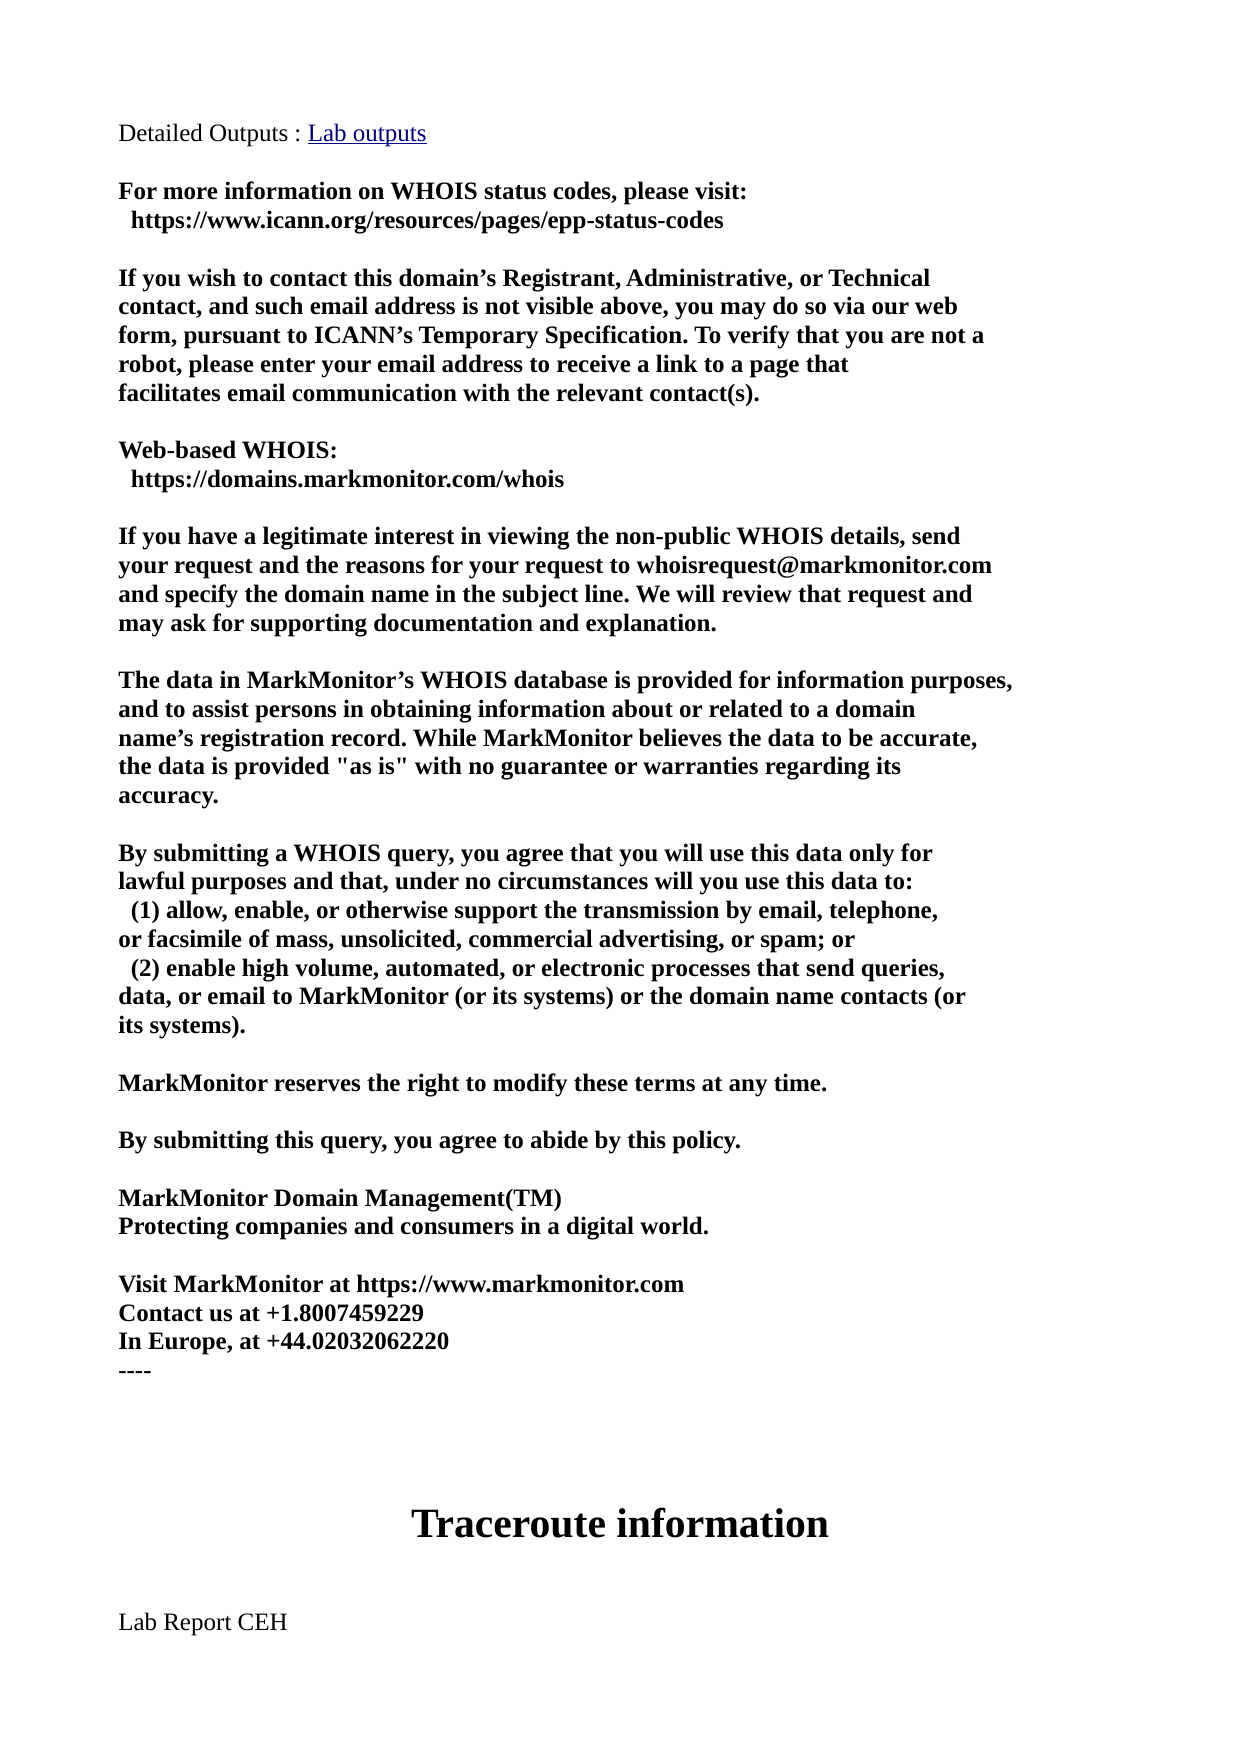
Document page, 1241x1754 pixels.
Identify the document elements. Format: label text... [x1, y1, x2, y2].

text (1) allow, enable, or otherwise support the transmission by email, telephone, [118, 895, 1122, 924]
text or facsimile of mass, unsolicited, commercial advertising, or spam; or [118, 924, 1122, 953]
text By submitting a WHOIS query, you agree that you will use this data only for [118, 838, 1122, 866]
text robot, please enter your email address to receive a link to a page that [118, 349, 1122, 378]
text MarkMonitor reserves the right to modify these terms at any time. [118, 1068, 1122, 1096]
text If you have a legitimate interest in viewing the non-public WHOIS details, send [118, 521, 1122, 550]
text In Europe, at +44.02032062220 [118, 1326, 1122, 1355]
text Contact us at +1.8007459229 [118, 1298, 1122, 1326]
text By submitting this query, you agree to abide by this policy. [118, 1125, 1122, 1154]
text your request and the reasons for your request to whoisrequest@markmonitor.com [118, 550, 1122, 579]
text facilitates email communication with the relevant contact(s). [118, 378, 1122, 406]
text Web-based WHOIS: [118, 435, 1122, 464]
text accuracy. [118, 780, 1122, 809]
text Protecting companies and consumers in a digital world. [118, 1211, 1122, 1240]
text The data in MarkMonitor’s WHOIS database is provided for information purposes, [118, 665, 1122, 694]
text ---- [118, 1355, 1122, 1384]
text and specify the domain name in the subject line. We will review that request and [118, 579, 1122, 608]
text name’s registration record. While MarkMonitor believes the data to be accurate, [118, 723, 1122, 751]
text If you wish to contact this domain’s Registrant, Administrative, or Technical [118, 263, 1122, 291]
text https://domains.markmonitor.com/whois [118, 464, 1122, 493]
text For more information on WHOIS status codes, please visit: [118, 176, 1122, 205]
text its systems). [118, 1010, 1122, 1039]
text Visit MarkMonitor at https://www.markmonitor.com [118, 1269, 1122, 1298]
text form, pursuant to ICANN’s Temporary Specification. To verify that you are not a [118, 320, 1122, 349]
text the data is provided "as is" with no guarantee or warranties regarding its [118, 751, 1122, 780]
text https://www.icann.org/resources/pages/epp-status-codes [118, 205, 1122, 234]
text and to assist persons in obtaining information about or related to a domain [118, 694, 1122, 723]
text lawful purposes and that, under no circumstances will you use this data to: [118, 866, 1122, 895]
text (2) enable high volume, automated, or electronic processes that send queries, [118, 953, 1122, 981]
text may ask for supporting documentation and explanation. [118, 608, 1122, 636]
text MarkMonitor Domain Management(TM) [118, 1183, 1122, 1211]
text contact, and such email address is not visible above, you may do so via our web [118, 291, 1122, 320]
text Traceroute information [118, 1499, 1122, 1547]
text data, or email to MarkMonitor (or its systems) or the domain name contacts (or [118, 981, 1122, 1010]
